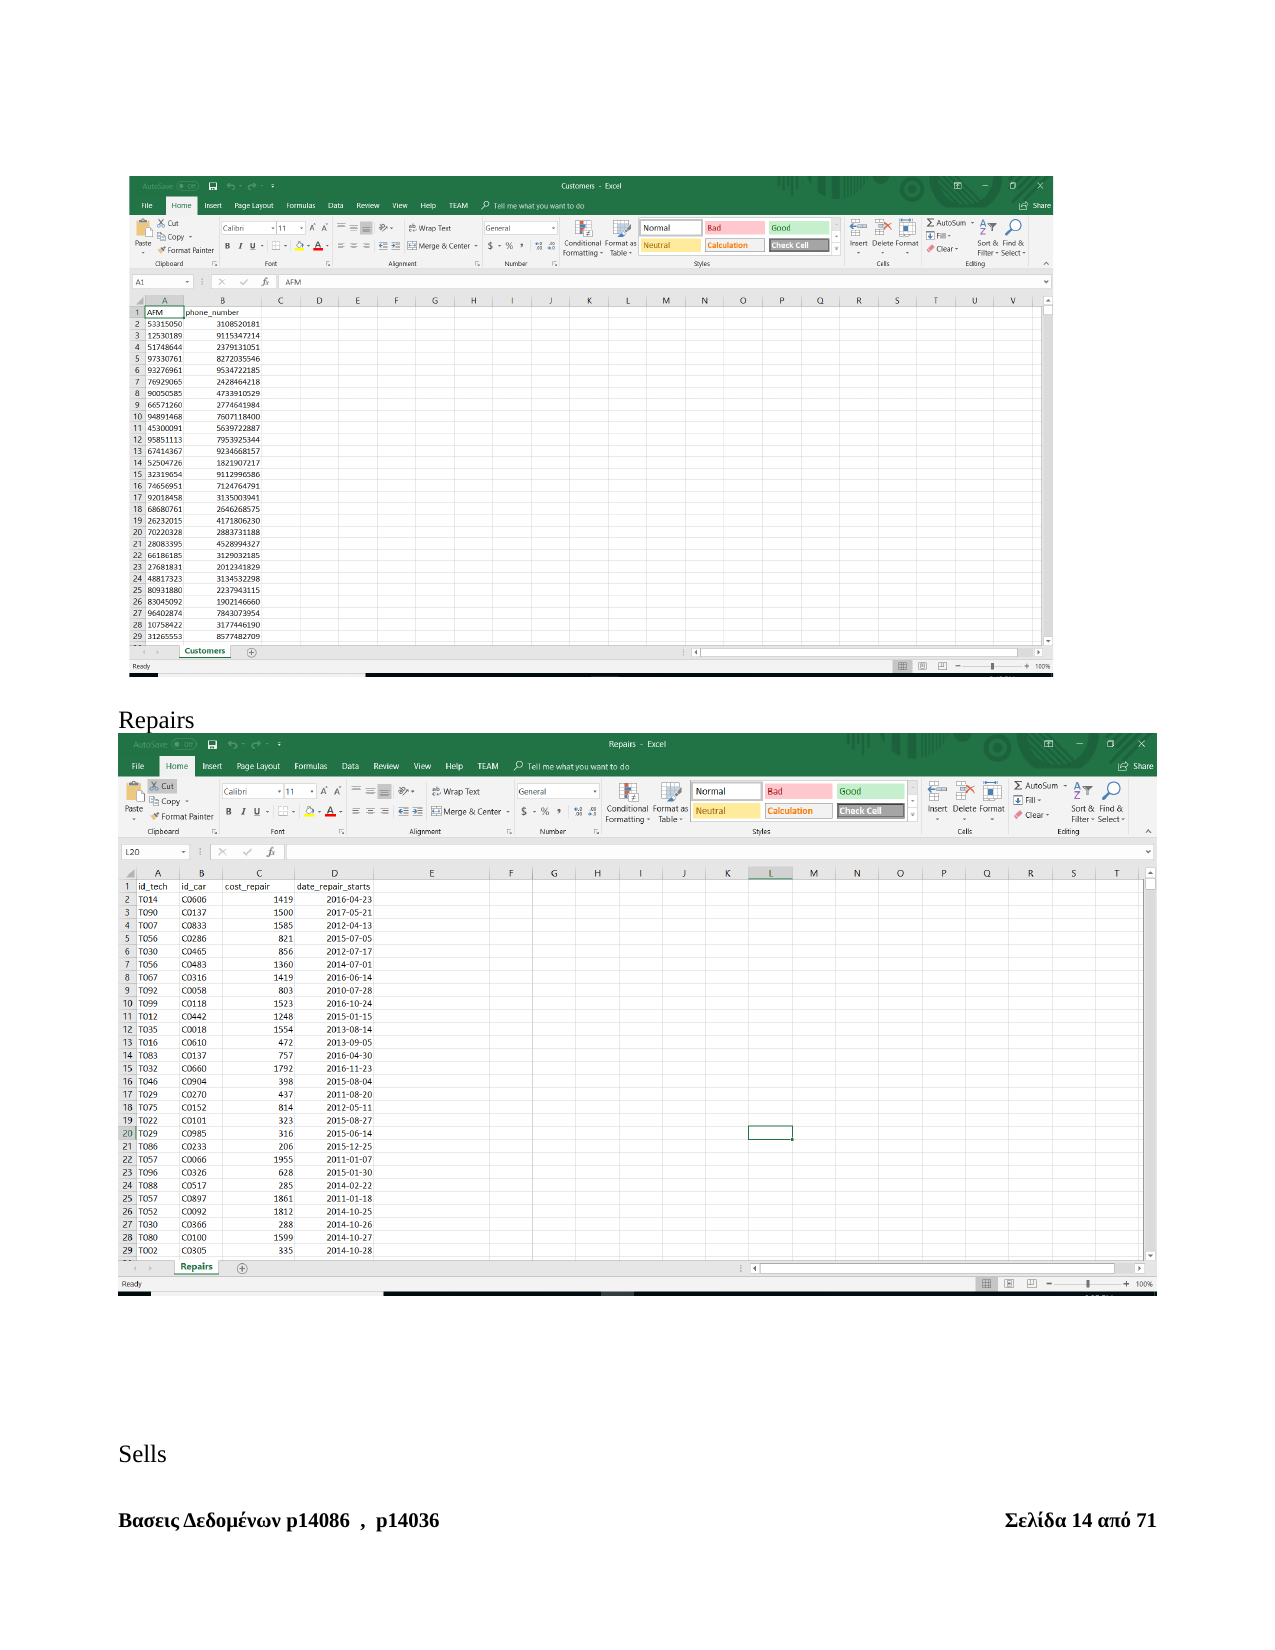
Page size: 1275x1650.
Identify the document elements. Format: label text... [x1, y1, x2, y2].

picture [129, 176, 1054, 677]
text Repairs [118, 705, 1157, 733]
text Sells [118, 1439, 1157, 1468]
picture [118, 733, 1157, 1296]
